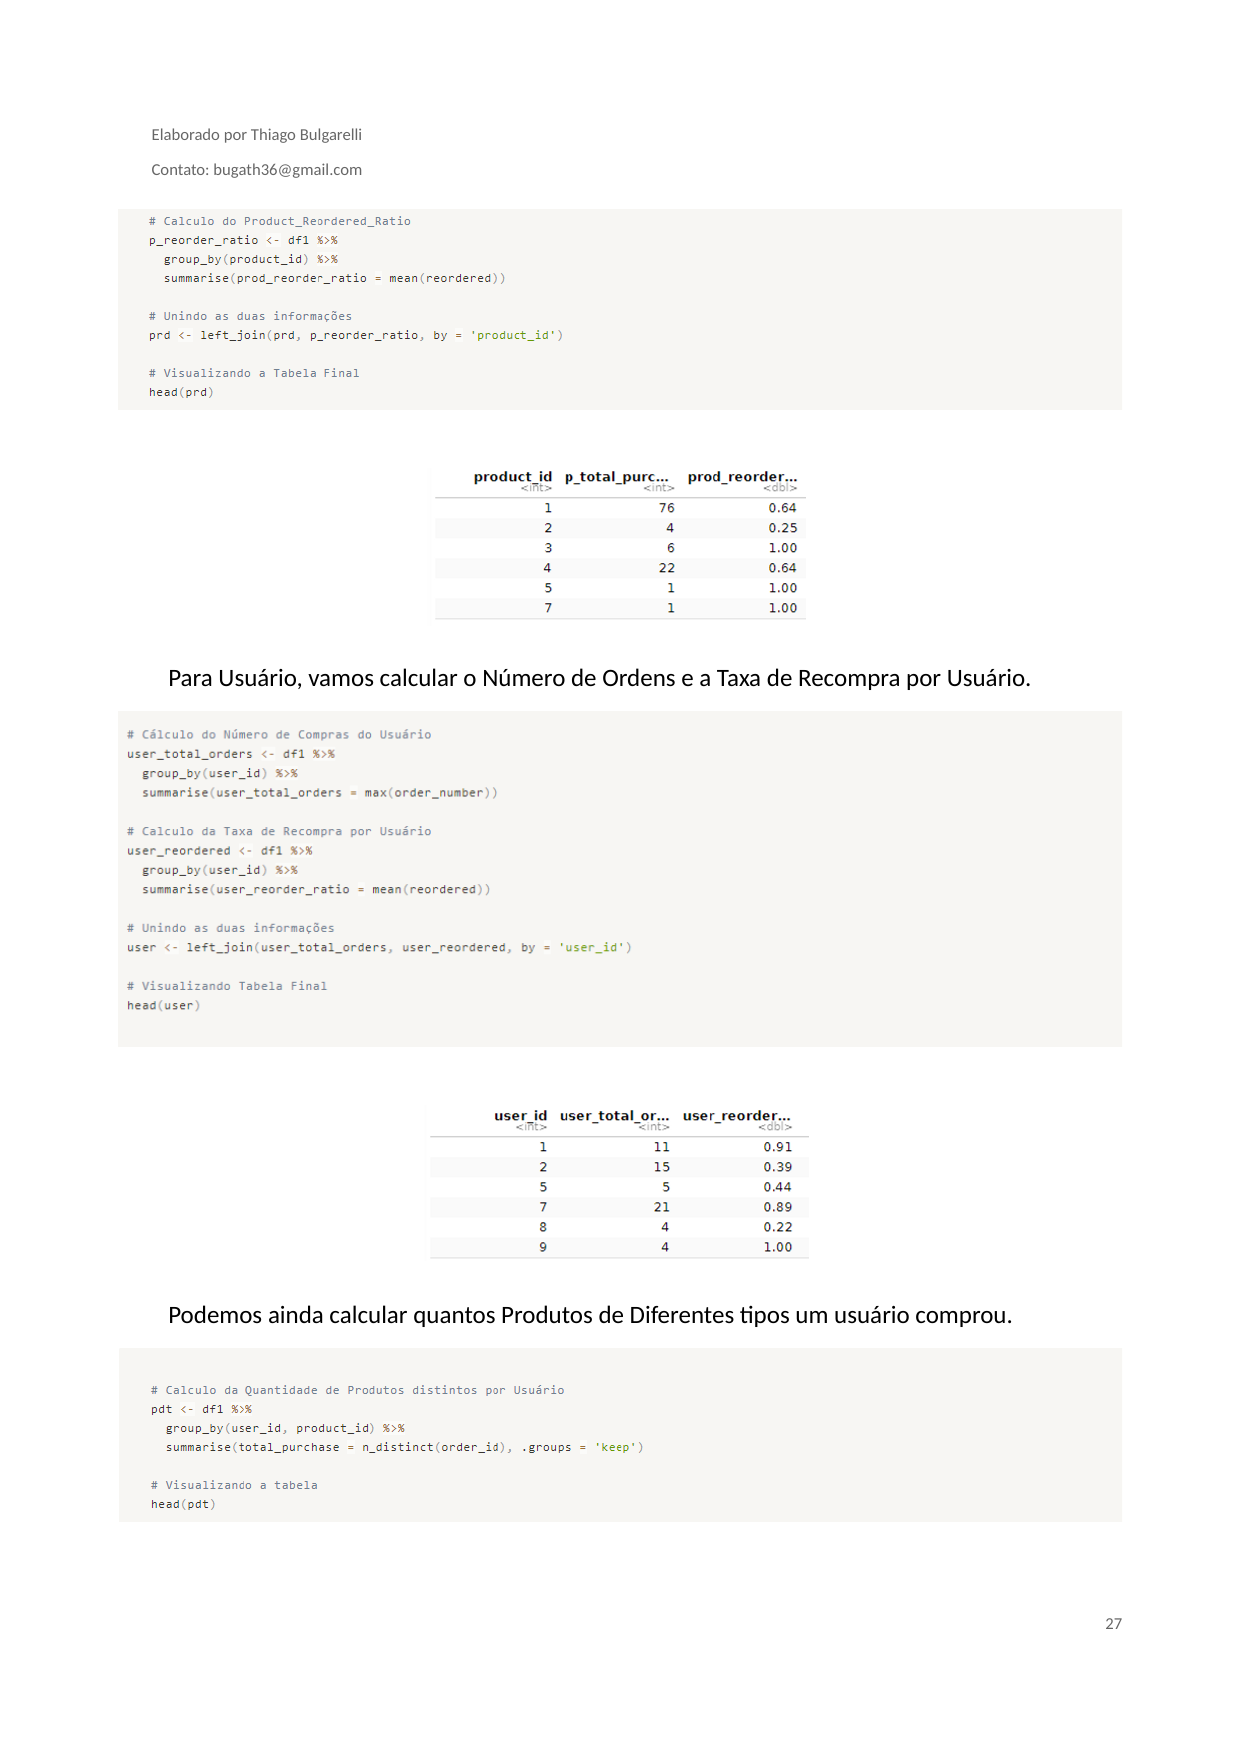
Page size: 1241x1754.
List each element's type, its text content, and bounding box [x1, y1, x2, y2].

text Podemos ainda calcular quantos Produtos de Diferentes tipos um usuário comprou. [118, 1299, 1122, 1329]
picture [118, 1348, 1123, 1522]
picture [118, 711, 1123, 1047]
picture [118, 209, 1123, 410]
text Para Usuário, vamos calcular o Número de Ordens e a Taxa de Recompra por Usuário. [118, 662, 1122, 693]
